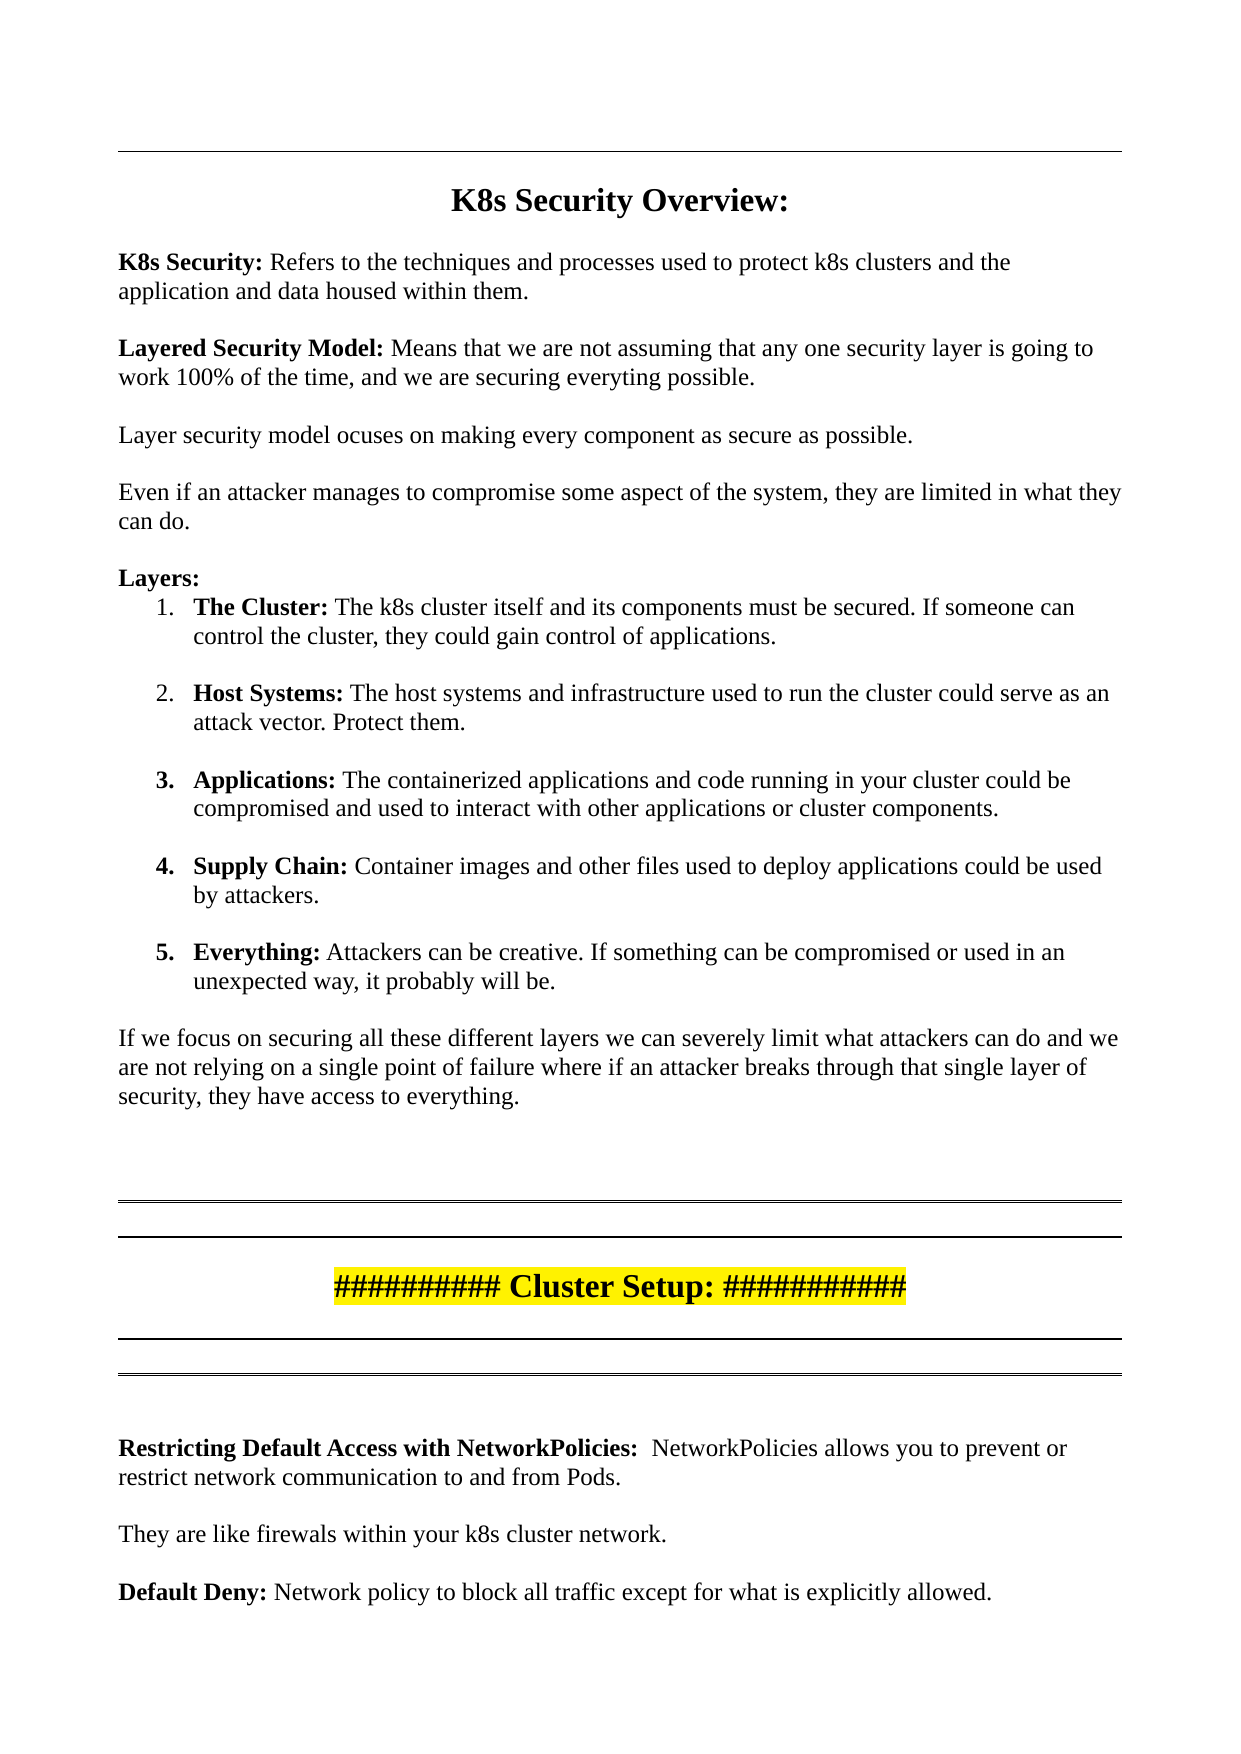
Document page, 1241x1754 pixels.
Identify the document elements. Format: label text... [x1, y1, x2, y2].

text K8s Security: Refers to the techniques and processes used to protect k8s clusters and the application and data housed within them. [118, 247, 1122, 305]
text Layers: [118, 563, 1122, 592]
text They are like firewals within your k8s cluster network. [118, 1519, 1122, 1548]
text Layer security model ocuses on making every component as secure as possible. [118, 420, 1122, 448]
text K8s Security Overview: [118, 180, 1122, 218]
list Supply Chain: Container images and other files used to deploy applications could be used by attackers. [156, 851, 1122, 908]
list Everything: Attackers can be creative. If something can be compromised or used in an unexpected way, it probably will be. [156, 937, 1122, 995]
text If we focus on securing all these different layers we can severely limit what attackers can do and we are not relying on a single point of failure where if an attacker breaks through that single layer of security, they have access to everything. [118, 1023, 1122, 1110]
list Applications: The containerized applications and code running in your cluster could be compromised and used to interact with other applications or cluster components. [156, 765, 1122, 822]
text Default Deny: Network policy to block all traffic except for what is explicitly allowed. [118, 1577, 1122, 1606]
list The Cluster: The k8s cluster itself and its components must be secured. If someone can control the cluster, they could gain control of applications. [156, 592, 1122, 650]
text Even if an attacker manages to compromise some aspect of the system, they are limited in what they can do. [118, 477, 1122, 535]
text Layered Security Model: Means that we are not assuming that any one security layer is going to work 100% of the time, and we are securing everyting possible. [118, 333, 1122, 391]
text Restricting Default Access with NetworkPolicies: NetworkPolicies allows you to prevent or restrict network communication to and from Pods. [118, 1433, 1122, 1491]
list Host Systems: The host systems and infrastructure used to run the cluster could serve as an attack vector. Protect them. [156, 678, 1122, 736]
text ########## Cluster Setup: ########### [118, 1267, 1122, 1305]
